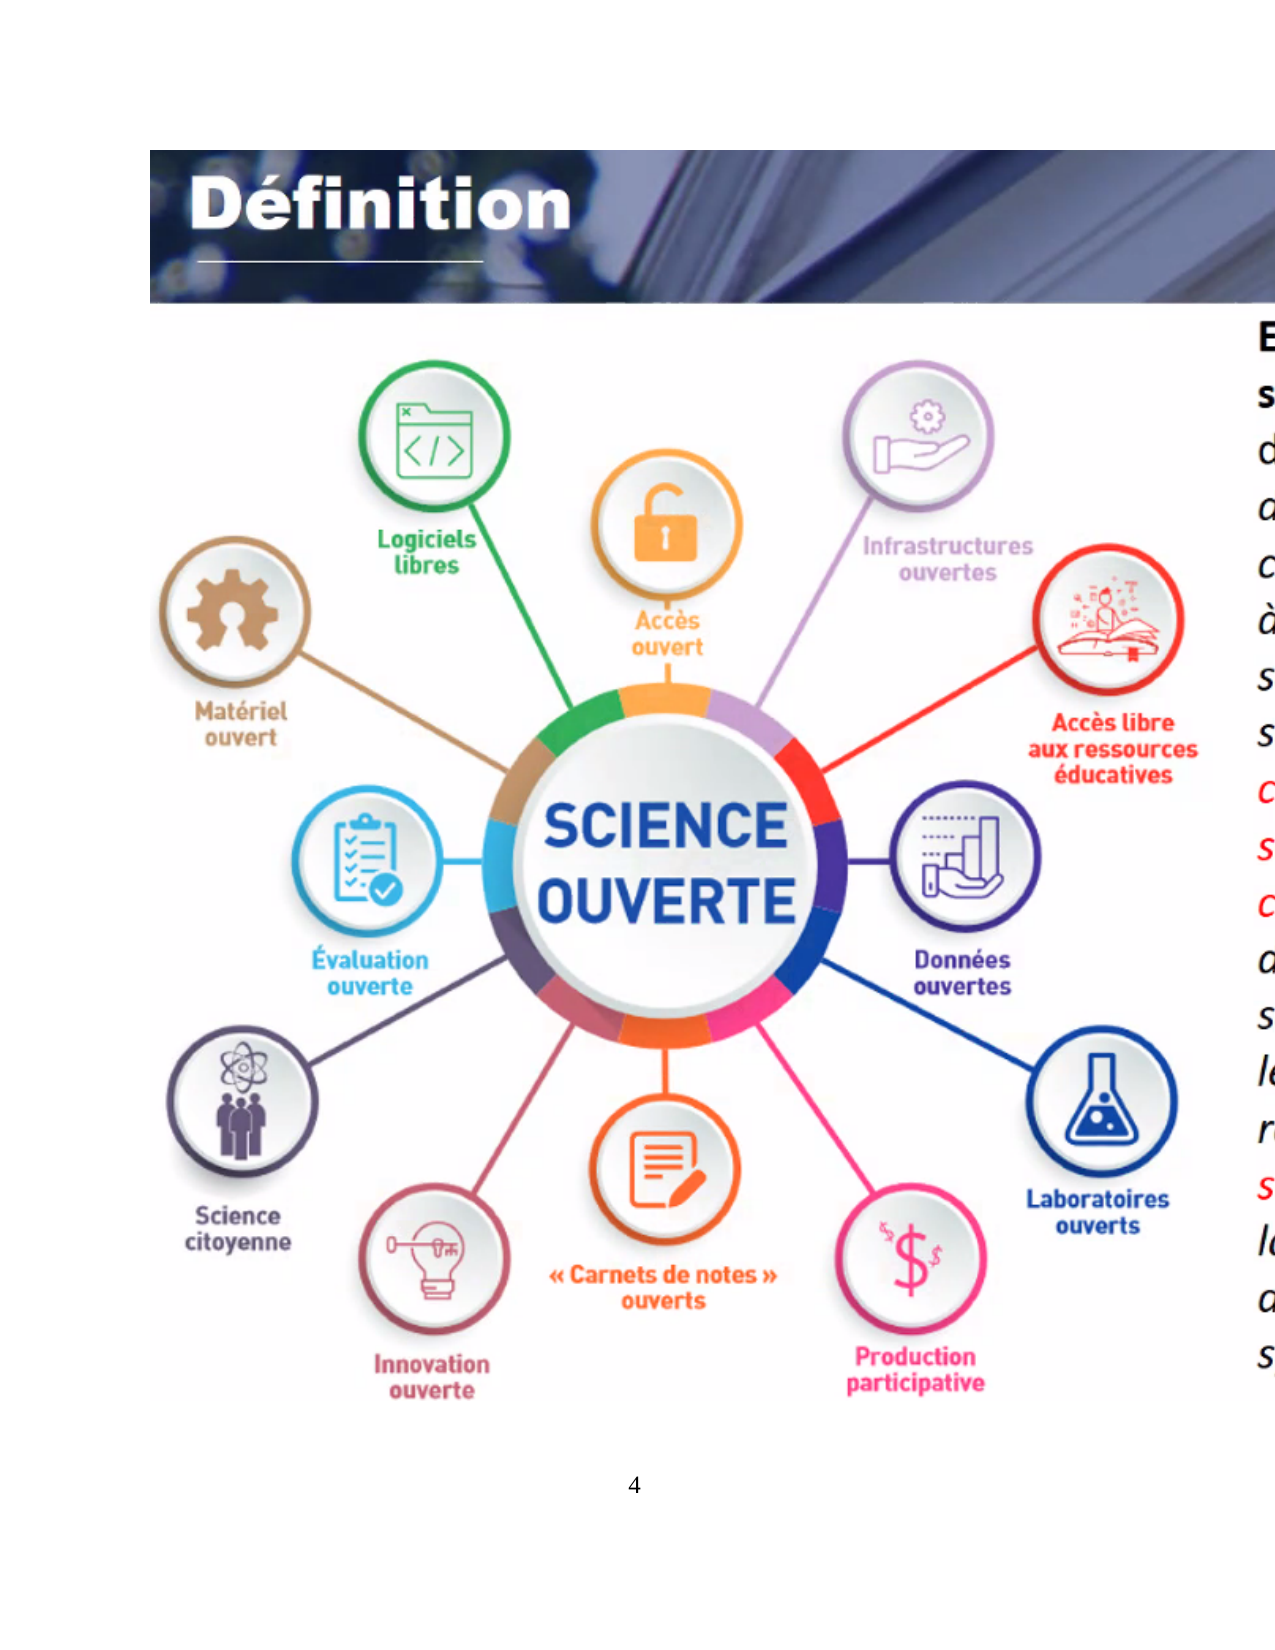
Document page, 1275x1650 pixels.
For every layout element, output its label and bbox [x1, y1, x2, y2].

picture [150, 150, 1275, 1401]
